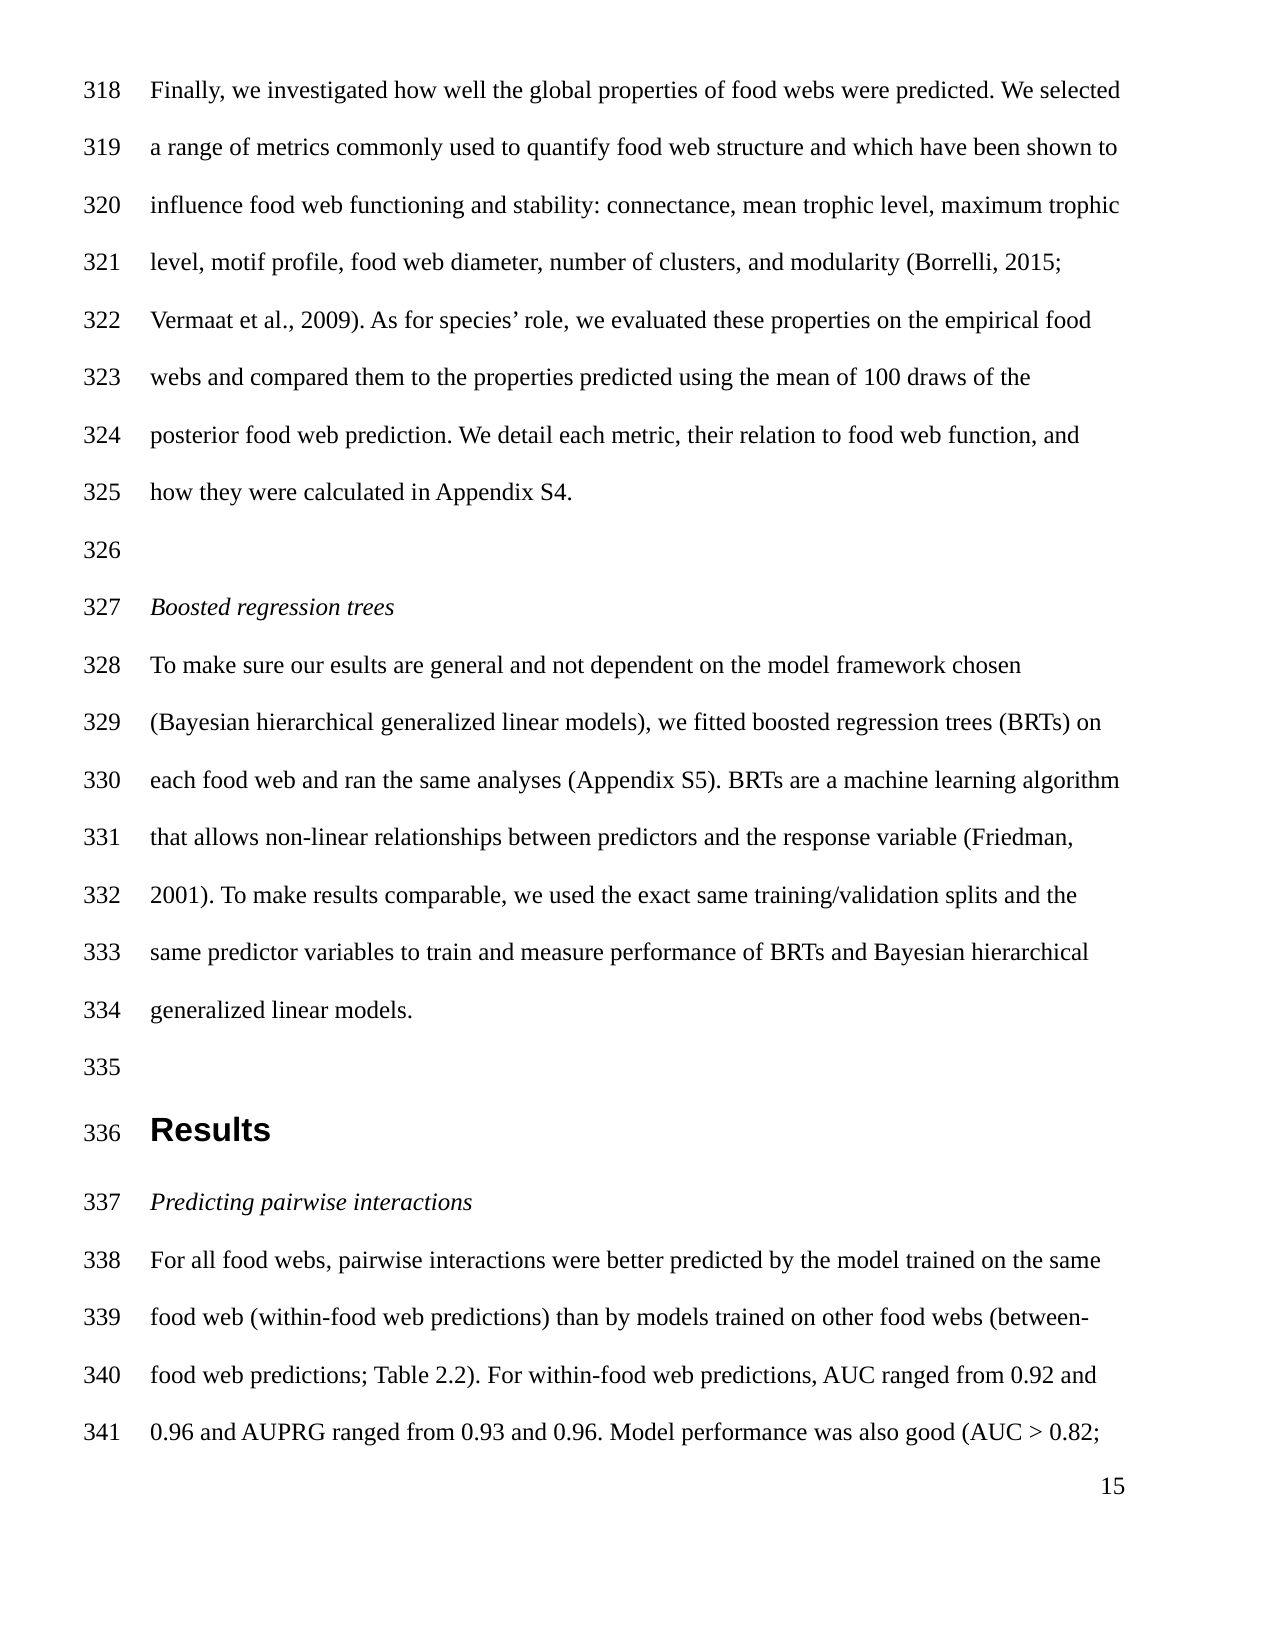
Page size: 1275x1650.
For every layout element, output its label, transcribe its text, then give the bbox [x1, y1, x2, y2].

text Predicting pairwise interactions [150, 1187, 1125, 1216]
text To make sure our esults are general and not dependent on the model framework chosen (Bayesian hierarchical generalized linear models), we fitted boosted regression trees (BRTs) on each food web and ran the same analyses (Appendix S5). BRTs are a machine learning algorithm that allows non-linear relationships between predictors and the response variable (Friedman, 2001). To make results comparable, we used the exact same training/validation splits and the same predictor variables to train and measure performance of BRTs and Bayesian hierarchical generalized linear models. [150, 650, 1125, 1024]
text For all food webs, pairwise interactions were better predicted by the model trained on the same food web (within-food web predictions) than by models trained on other food webs (between-food web predictions; Table 2.2). For within-food web predictions, AUC ranged from 0.92 and 0.96 and AUPRG ranged from 0.93 and 0.96. Model performance was also good (AUC > 0.82; [150, 1245, 1125, 1446]
text Finally, we investigated how well the global properties of food webs were predicted. We selected a range of metrics commonly used to quantify food web structure and which have been shown to influence food web functioning and stability: connectance, mean trophic level, maximum trophic level, motif profile, food web diameter, number of clusters, and modularity (Borrelli, 2015; Vermaat et al., 2009). As for species’ role, we evaluated these properties on the empirical food webs and compared them to the properties predicted using the mean of 100 draws of the posterior food web prediction. We detail each metric, their relation to food web function, and how they were calculated in Appendix S4. [150, 75, 1125, 506]
text Boosted regression trees [150, 592, 1125, 621]
subtitle Results [150, 1110, 1125, 1149]
